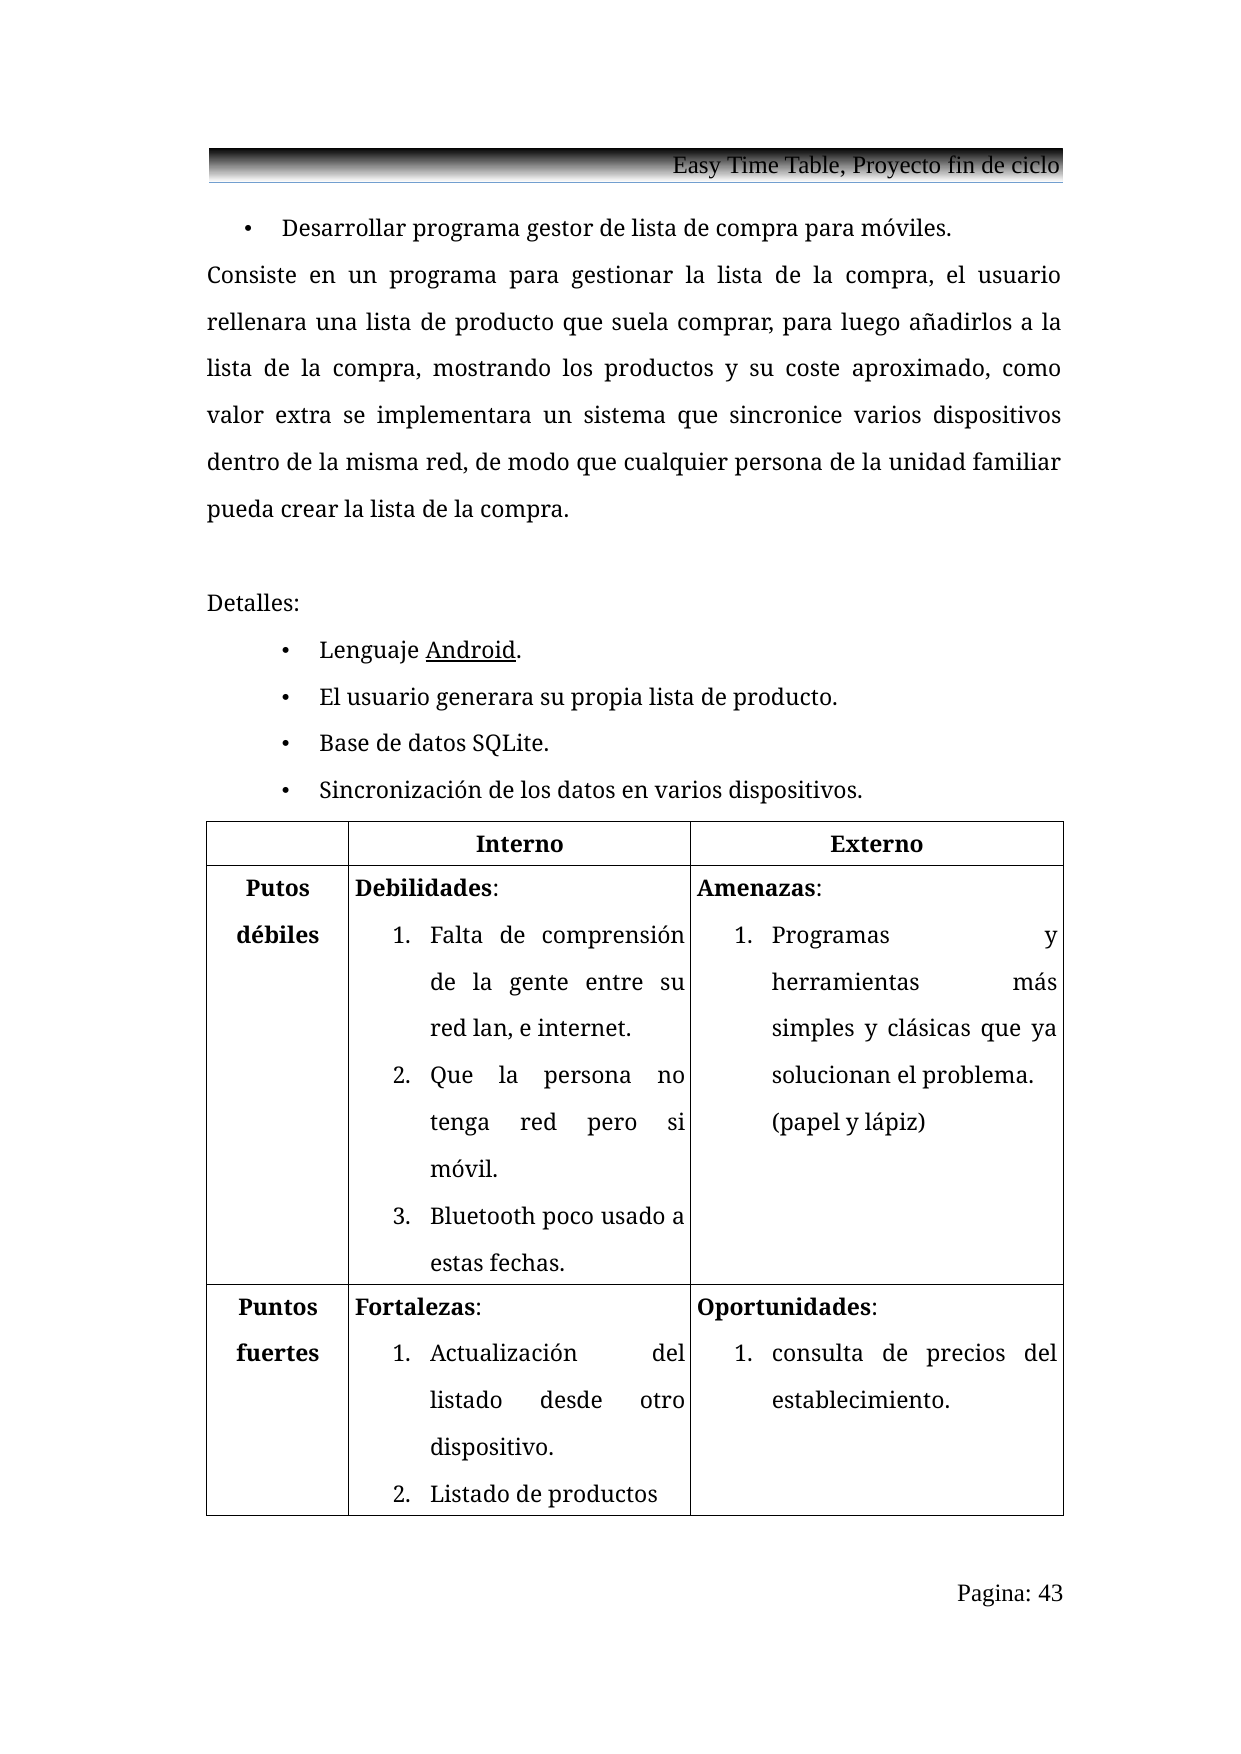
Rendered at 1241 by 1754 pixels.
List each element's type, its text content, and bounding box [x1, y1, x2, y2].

table_cell Oportunidades: consulta de precios del establecimiento. [691, 1285, 1063, 1515]
list Sincronización de los datos en varios dispositivos. [282, 774, 1063, 806]
table_header Externo [691, 822, 1063, 865]
text Detalles: [207, 587, 1063, 618]
table_header [207, 822, 348, 865]
table_cell Fortalezas: Actualización del listado desde otro dispositivo. Listado de productos Presupuesto de la lista [349, 1285, 690, 1515]
table_cell Debilidades: Falta de comprensión de la gente entre su red lan, e internet. Que la persona no tenga red pero si móvil. Bluetooth poco usado a estas fechas. [349, 866, 690, 1284]
text Consiste en un programa para gestionar la lista de la compra, el usuario rellenara una lista de producto que suela comprar, para luego añadirlos a la lista de la compra, mostrando los productos y su coste aproximado, como valor extra se implementara un sistema que sincronice varios dispositivos dentro de la misma red, de modo que cualquier persona de la unidad familiar pueda crear la lista de la compra. [207, 259, 1063, 524]
list Base de datos SQLite. [282, 727, 1063, 759]
table_header Interno [349, 822, 690, 865]
list Desarrollar programa gestor de lista de compra para móviles. [244, 212, 1063, 243]
list Lenguaje Android. [282, 634, 1063, 665]
table_cell Amenazas: Programas y herramientas más simples y clásicas que ya solucionan el problema. (papel y lápiz) [691, 866, 1063, 1284]
table_cell Putos débiles [207, 866, 348, 1284]
list El usuario generara su propia lista de producto. [282, 681, 1063, 712]
table_cell Puntos fuertes [207, 1285, 348, 1515]
